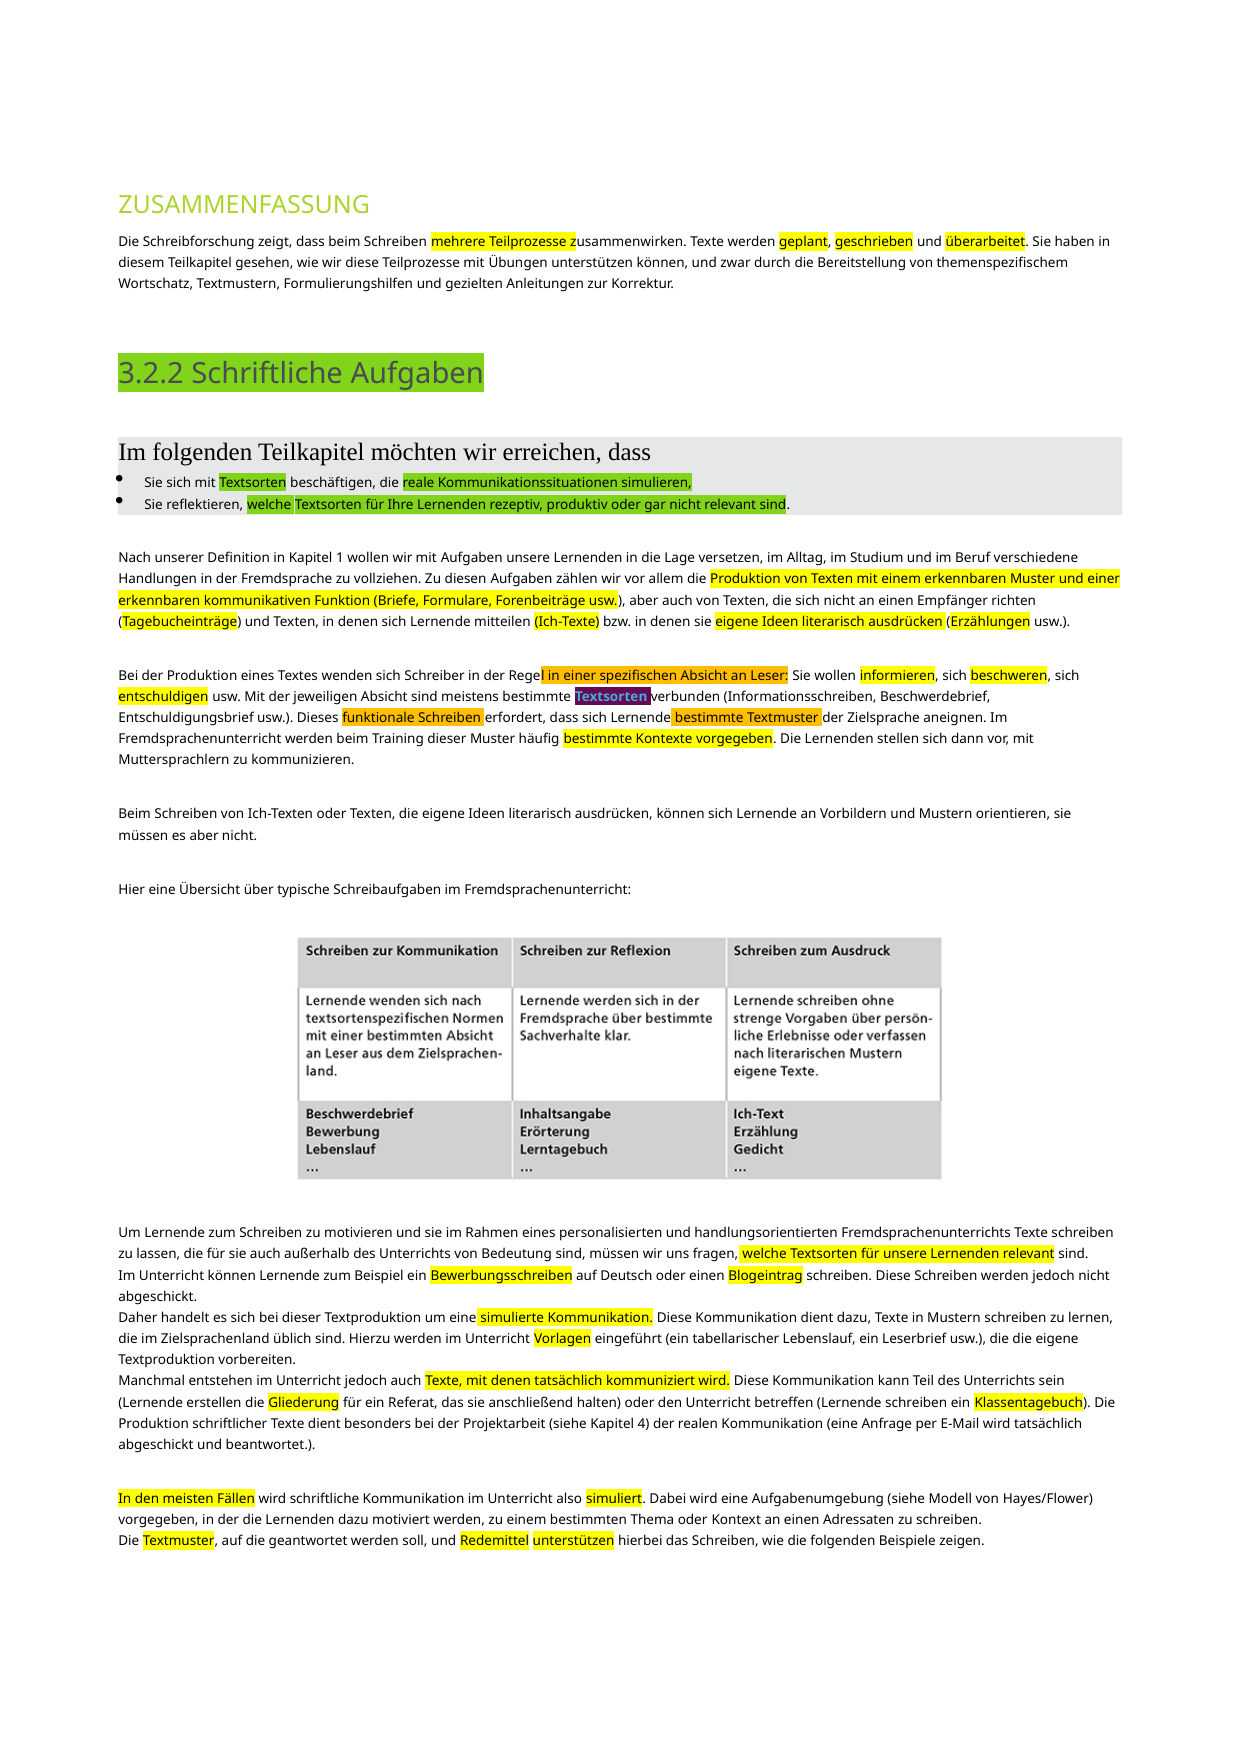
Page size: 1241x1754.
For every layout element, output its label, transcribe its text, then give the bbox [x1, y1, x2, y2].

text Nach unserer Definition in Kapitel 1 wollen wir mit Aufgaben unsere Lernenden in die Lage versetzen, im Alltag, im Studium und im Beruf verschiedene Handlungen in der Fremdsprache zu vollziehen. Zu diesen Aufgaben zählen wir vor allem die Produktion von Texten mit einem erkennbaren Muster und einer erkennbaren kommunikativen Funktion (Briefe, Formulare, Forenbeiträge usw.), aber auch von Texten, die sich nicht an einen Empfänger richten (Tagebucheinträge) und Texten, in denen sich Lernende mitteilen (Ich-Texte) bzw. in denen sie eigene Ideen literarisch ausdrücken (Erzählungen usw.). [118, 548, 1122, 630]
subtitle 3.2.2 Schriftliche Aufgaben [118, 352, 1122, 392]
text Die Textmuster, auf die geantwortet werden soll, und Redemittel unterstützen hierbei das Schreiben, wie die folgenden Beispiele zeigen. [118, 1531, 1122, 1550]
text Beim Schreiben von Ich-Texten oder Texten, die eigene Ideen literarisch ausdrücken, können sich Lernende an Vorbildern und Mustern orientieren, sie müssen es aber nicht. [118, 804, 1122, 844]
subtitle ZUSAMMENFASSUNG [118, 187, 1122, 221]
text Im folgenden Teilkapitel möchten wir erreichen, dass [118, 437, 1122, 465]
picture [292, 933, 949, 1186]
text In den meisten Fällen wird schriftliche Kommunikation im Unterricht also simuliert. Dabei wird eine Aufgabenumgebung (siehe Modell von Hayes/Flower) vorgegeben, in der die Lernenden dazu motiviert werden, zu einem bestimmten Thema oder Kontext an einen Adressaten zu schreiben. [118, 1489, 1122, 1528]
text Manchmal entstehen im Unterricht jedoch auch Texte, mit denen tatsächlich kommuniziert wird. Diese Kommunikation kann Teil des Unterrichts sein (Lernende erstellen die Gliederung für ein Referat, das sie anschließend halten) oder den Unterricht betreffen (Lernende schreiben ein Klassentagebuch). Die Produktion schriftlicher Texte dient besonders bei der Projektarbeit (siehe Kapitel 4) der realen Kommunikation (eine Anfrage per E-Mail wird tatsächlich abgeschickt und beantwortet.). [118, 1371, 1122, 1453]
list Sie sich mit Textsorten beschäftigen, die reale Kommunikationssituationen simulieren, [118, 470, 1122, 492]
text Bei der Produktion eines Textes wenden sich Schreiber in der Regel in einer spezifischen Absicht an Leser: Sie wollen informieren, sich beschweren, sich entschuldigen usw. Mit der jeweiligen Absicht sind meistens bestimmte Textsorten verbunden (Informationsschreiben, Beschwerdebrief, Entschuldigungsbrief usw.). Dieses funktionale Schreiben erfordert, dass sich Lernende bestimmte Textmuster der Zielsprache aneignen. Im Fremdsprachenunterricht werden beim Training dieser Muster häufig bestimmte Kontexte vorgegeben. Die Lernenden stellen sich dann vor, mit Muttersprachlern zu kommunizieren. [118, 666, 1122, 769]
text Um Lernende zum Schreiben zu motivieren und sie im Rahmen eines personalisierten und handlungsorientierten Fremdsprachenunterrichts Texte schreiben zu lassen, die für sie auch außerhalb des Unterrichts von Bedeutung sind, müssen wir uns fragen, welche Textsorten für unsere Lernenden relevant sind. [118, 1223, 1122, 1263]
text Die Schreibforschung zeigt, dass beim Schreiben mehrere Teilprozesse zusammenwirken. Texte werden geplant, geschrieben und überarbeitet. Sie haben in diesem Teilkapitel gesehen, wie wir diese Teilprozesse mit Übungen unterstützen können, und zwar durch die Bereitstellung von themenspezifischem Wortschatz, Textmustern, Formulierungshilfen und gezielten Anleitungen zur Korrektur. [118, 232, 1122, 293]
text Im Unterricht können Lernende zum Beispiel ein Bewerbungsschreiben auf Deutsch oder einen Blogeintrag schreiben. Diese Schreiben werden jedoch nicht abgeschickt. [118, 1266, 1122, 1305]
text Daher handelt es sich bei dieser Textproduktion um eine simulierte Kommunikation. Diese Kommunikation dient dazu, Texte in Mustern schreiben zu lernen, die im Zielsprachenland üblich sind. Hierzu werden im Unterricht Vorlagen eingeführt (ein tabellarischer Lebenslauf, ein Leserbrief usw.), die die eigene Textproduktion vorbereiten. [118, 1308, 1122, 1369]
text Hier eine Übersicht über typische Schreibaufgaben im Fremdsprachenunterricht: [118, 880, 1122, 898]
list Sie reflektieren, welche Textsorten für Ihre Lernenden rezeptiv, produktiv oder gar nicht relevant sind. [118, 492, 1122, 515]
